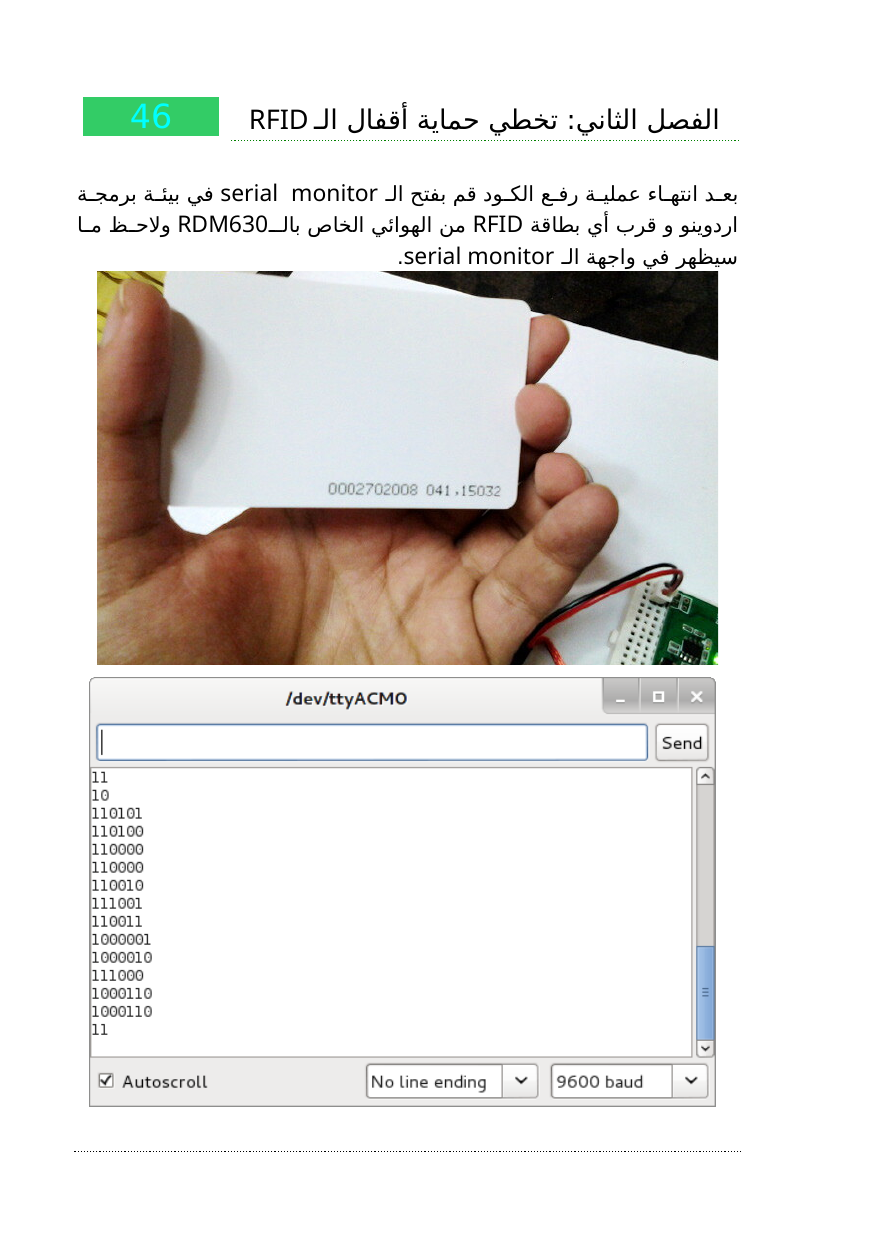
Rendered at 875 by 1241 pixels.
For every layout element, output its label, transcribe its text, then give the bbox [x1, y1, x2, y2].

picture [97, 271, 719, 665]
picture [89, 677, 716, 1107]
text بعد انتهاء عملية رفع الكود قم بفتح الـ serial monitor في بيئة برمجة اردوينو و قرب أي بطاقة RFID من الهوائي الخاص بالـRDM630 ولاحظ ما سيظهر في واجهة الـ serial monitor. [77, 177, 738, 271]
